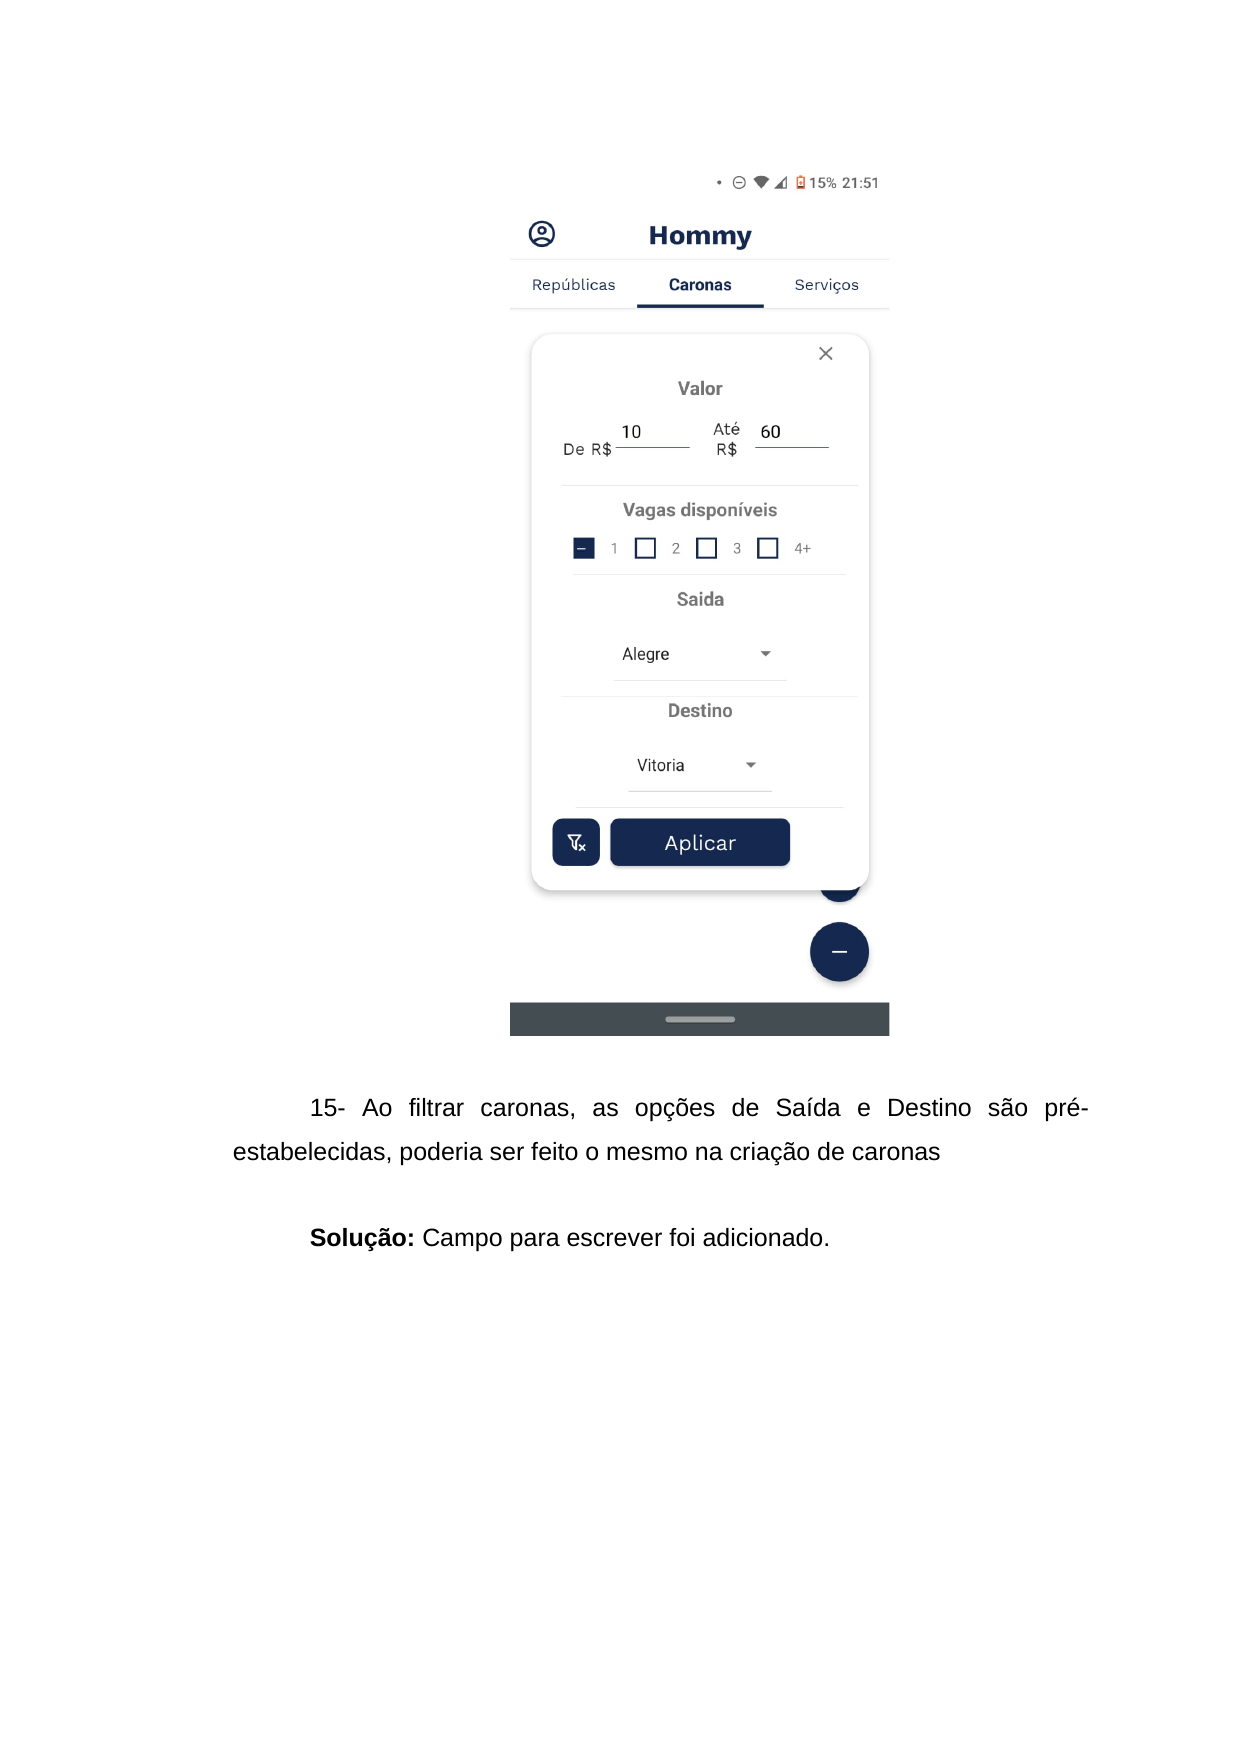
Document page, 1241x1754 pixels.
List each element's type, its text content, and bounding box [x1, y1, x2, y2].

text 15- Ao filtrar caronas, as opções de Saída e Destino são pré-estabelecidas, poderia ser feito o mesmo na criação de caronas [233, 1093, 1090, 1165]
picture [510, 150, 890, 1036]
text Solução: Campo para escrever foi adicionado. [233, 1223, 1090, 1251]
